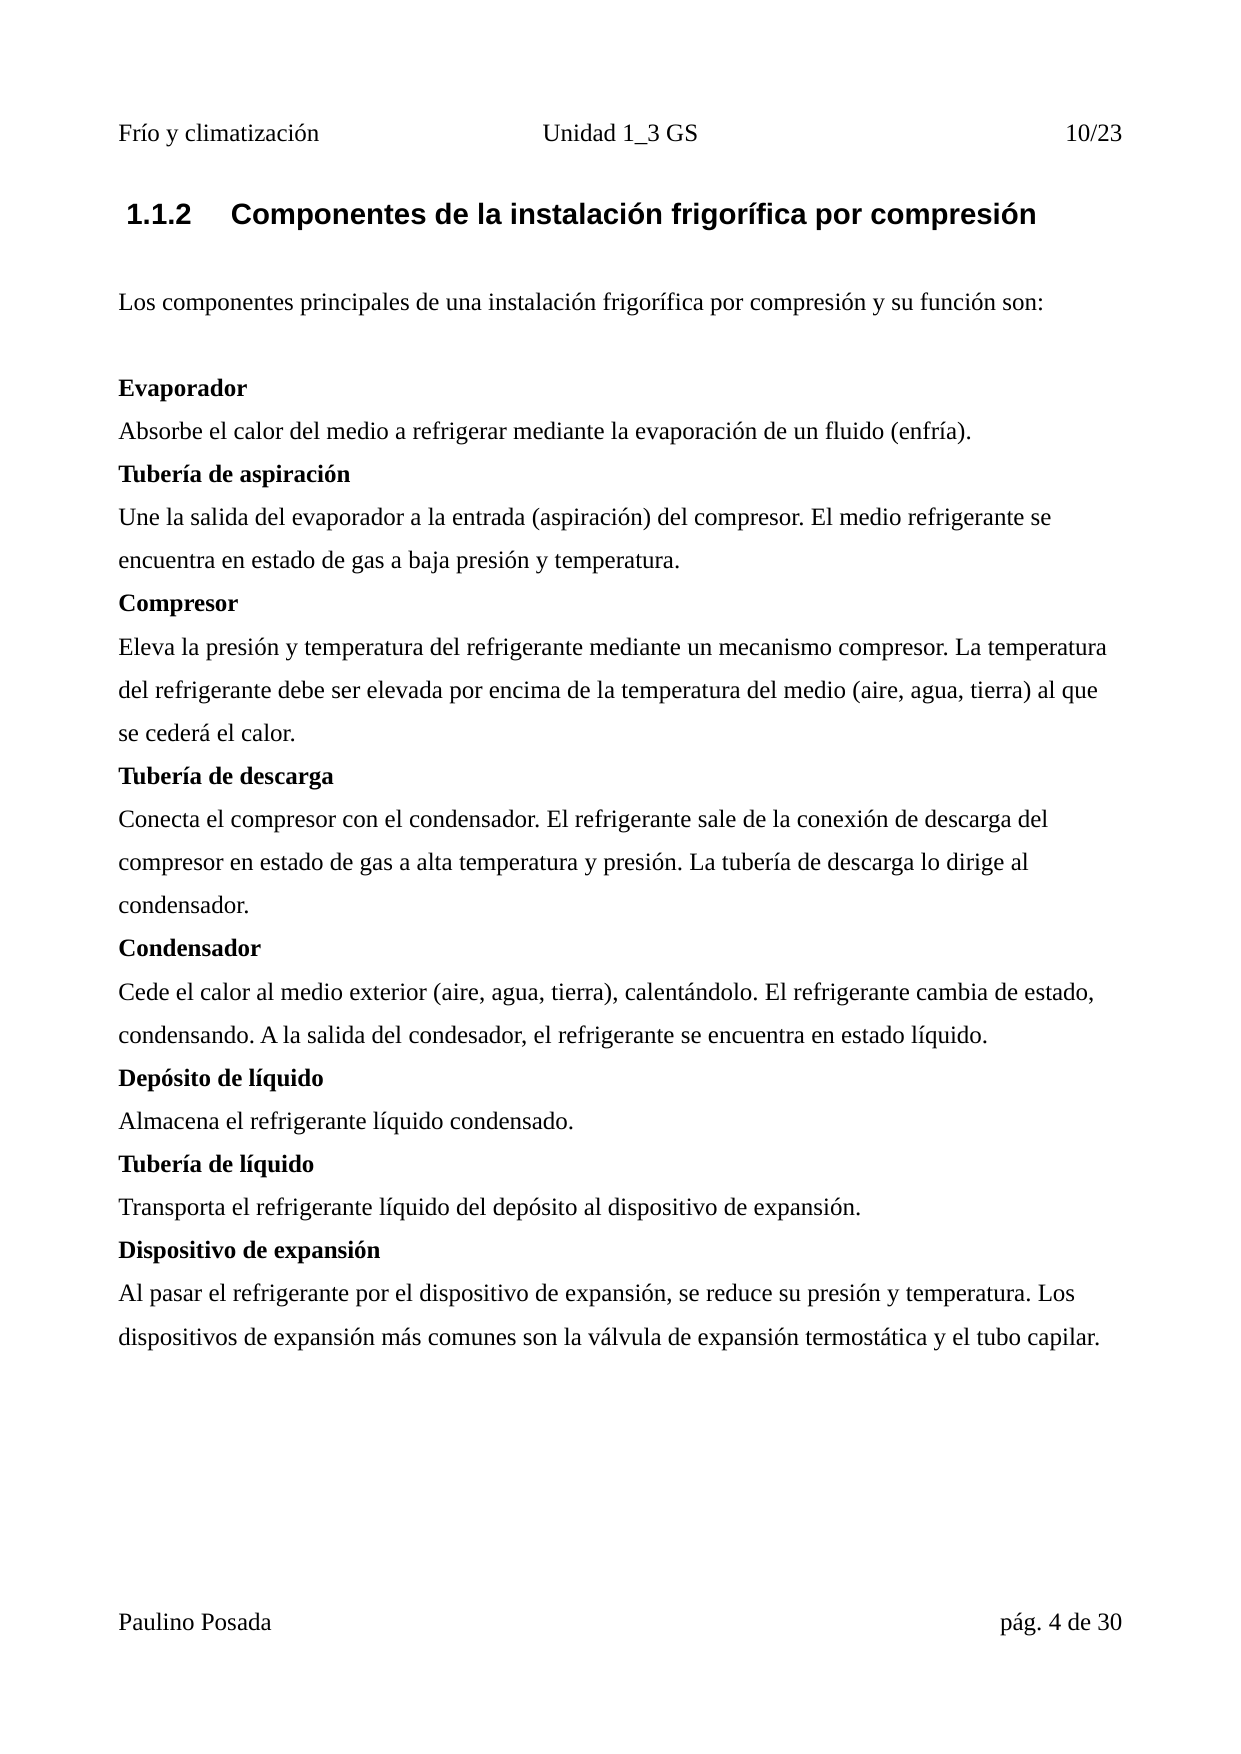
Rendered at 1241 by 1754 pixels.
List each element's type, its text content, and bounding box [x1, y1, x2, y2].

subtitle Componentes de la instalación frigorífica por compresión [118, 197, 1122, 231]
text Tubería de descarga [118, 761, 1122, 790]
text Depósito de líquido [118, 1063, 1122, 1092]
text Almacena el refrigerante líquido condensado. [118, 1106, 1122, 1135]
text Al pasar el refrigerante por el dispositivo de expansión, se reduce su presión y temperatura. Los dispositivos de expansión más comunes son la válvula de expansión termostática y el tubo capilar. [118, 1278, 1122, 1350]
text Condensador [118, 933, 1122, 962]
text Eleva la presión y temperatura del refrigerante mediante un mecanismo compresor. La temperatura del refrigerante debe ser elevada por encima de la temperatura del medio (aire, agua, tierra) al que se cederá el calor. [118, 632, 1122, 747]
text Los componentes principales de una instalación frigorífica por compresión y su función son: [118, 287, 1122, 315]
text Absorbe el calor del medio a refrigerar mediante la evaporación de un fluido (enfría). [118, 416, 1122, 445]
text Tubería de aspiración [118, 459, 1122, 488]
text Dispositivo de expansión [118, 1235, 1122, 1264]
text Conecta el compresor con el condensador. El refrigerante sale de la conexión de descarga del compresor en estado de gas a alta temperatura y presión. La tubería de descarga lo dirige al condensador. [118, 804, 1122, 919]
text Evaporador [118, 373, 1122, 402]
text Cede el calor al medio exterior (aire, agua, tierra), calentándolo. El refrigerante cambia de estado, condensando. A la salida del condesador, el refrigerante se encuentra en estado líquido. [118, 977, 1122, 1048]
text Compresor [118, 588, 1122, 617]
text Tubería de líquido [118, 1149, 1122, 1178]
text Une la salida del evaporador a la entrada (aspiración) del compresor. El medio refrigerante se encuentra en estado de gas a baja presión y temperatura. [118, 502, 1122, 574]
text Transporta el refrigerante líquido del depósito al dispositivo de expansión. [118, 1192, 1122, 1221]
